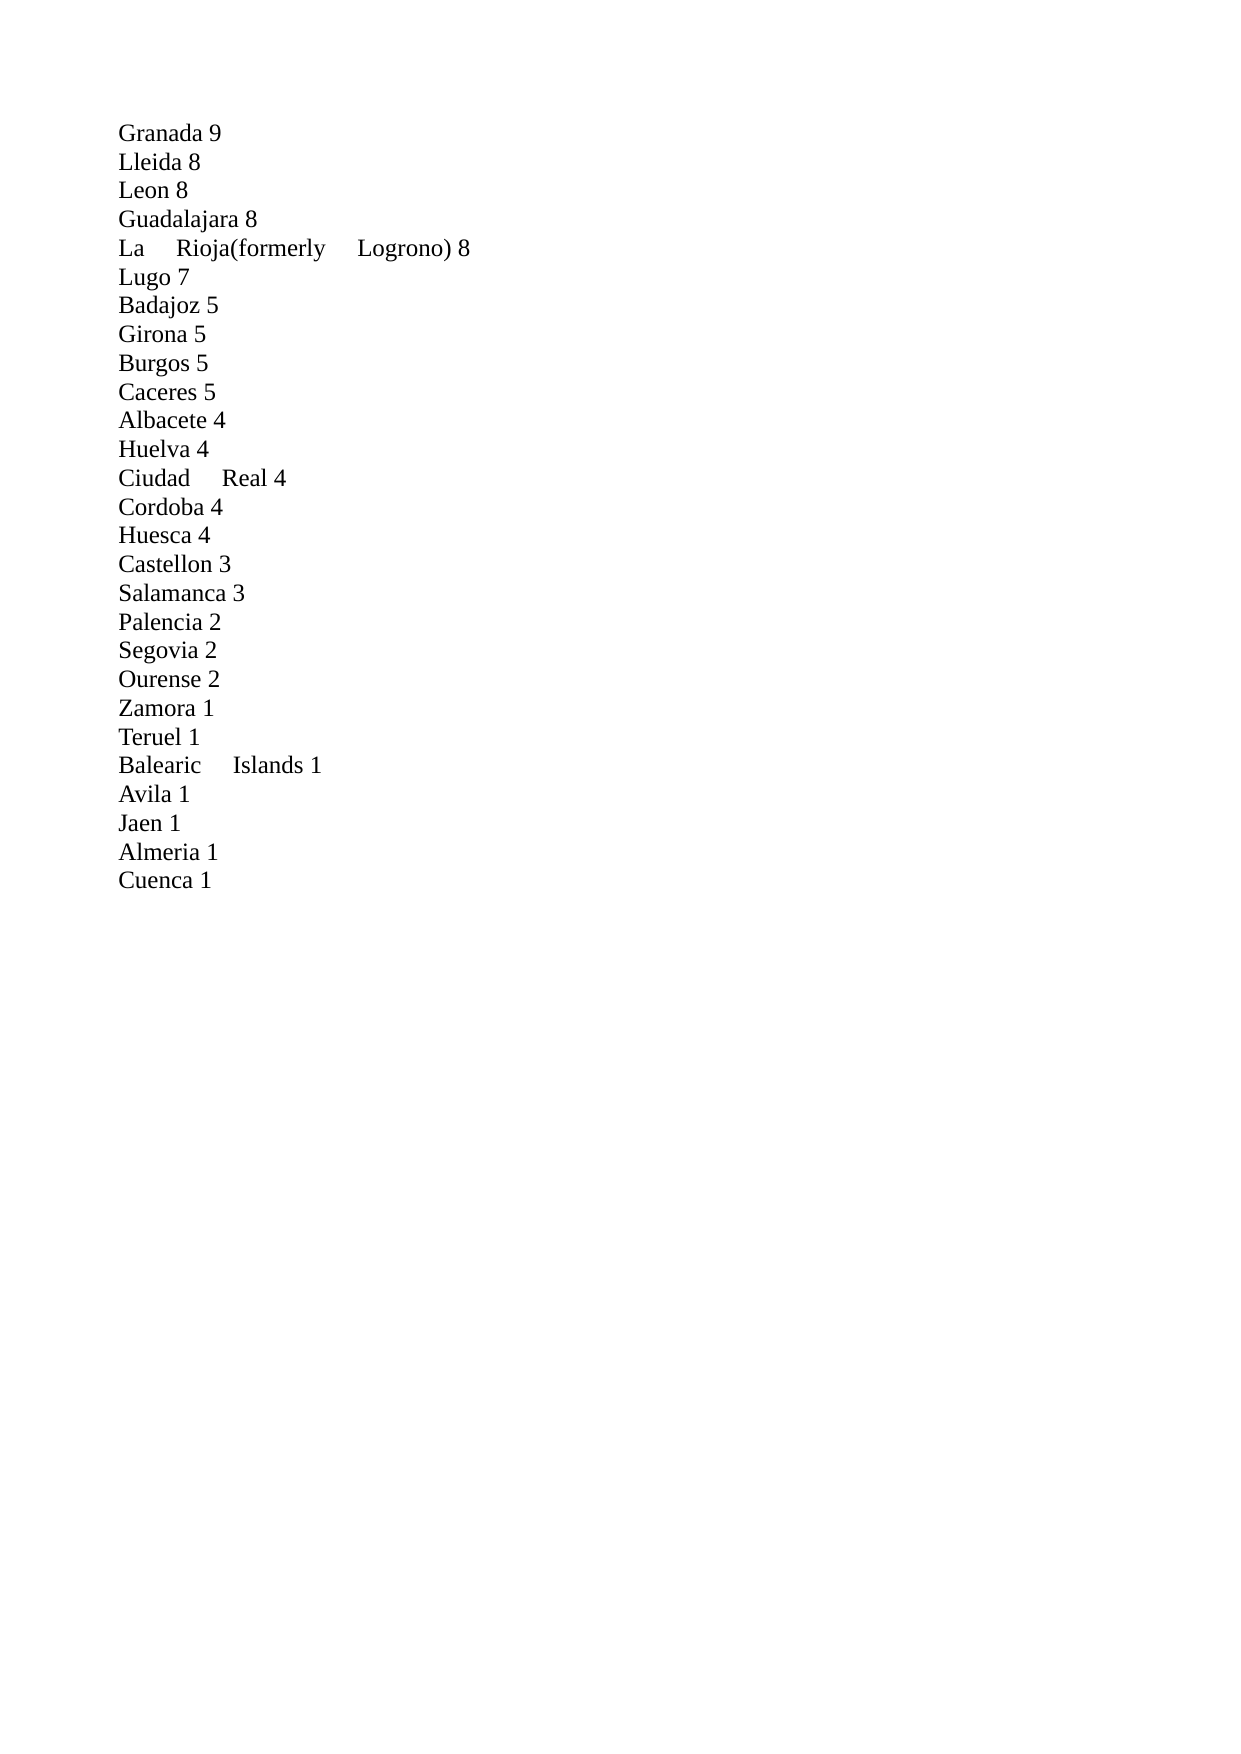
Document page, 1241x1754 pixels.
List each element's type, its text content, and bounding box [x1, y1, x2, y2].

text La Rioja(formerly Logrono) 8 [118, 233, 1122, 262]
text Cuenca 1 [118, 866, 1122, 894]
text Lleida 8 [118, 147, 1122, 176]
text Castellon 3 [118, 549, 1122, 578]
text Caceres 5 [118, 377, 1122, 406]
text Teruel 1 [118, 722, 1122, 751]
text Huesca 4 [118, 521, 1122, 549]
text Burgos 5 [118, 348, 1122, 377]
text Balearic Islands 1 [118, 751, 1122, 779]
text Cordoba 4 [118, 492, 1122, 521]
text Huelva 4 [118, 434, 1122, 463]
text Ourense 2 [118, 664, 1122, 693]
text Girona 5 [118, 319, 1122, 348]
text Albacete 4 [118, 406, 1122, 434]
text Guadalajara 8 [118, 204, 1122, 233]
text Leon 8 [118, 176, 1122, 204]
text Jaen 1 [118, 808, 1122, 837]
text Zamora 1 [118, 693, 1122, 722]
text Ciudad Real 4 [118, 463, 1122, 492]
text Almeria 1 [118, 837, 1122, 866]
text Badajoz 5 [118, 291, 1122, 319]
text Granada 9 [118, 118, 1122, 147]
text Segovia 2 [118, 636, 1122, 664]
text Salamanca 3 [118, 578, 1122, 607]
text Palencia 2 [118, 607, 1122, 636]
text Avila 1 [118, 779, 1122, 808]
text Lugo 7 [118, 262, 1122, 291]
